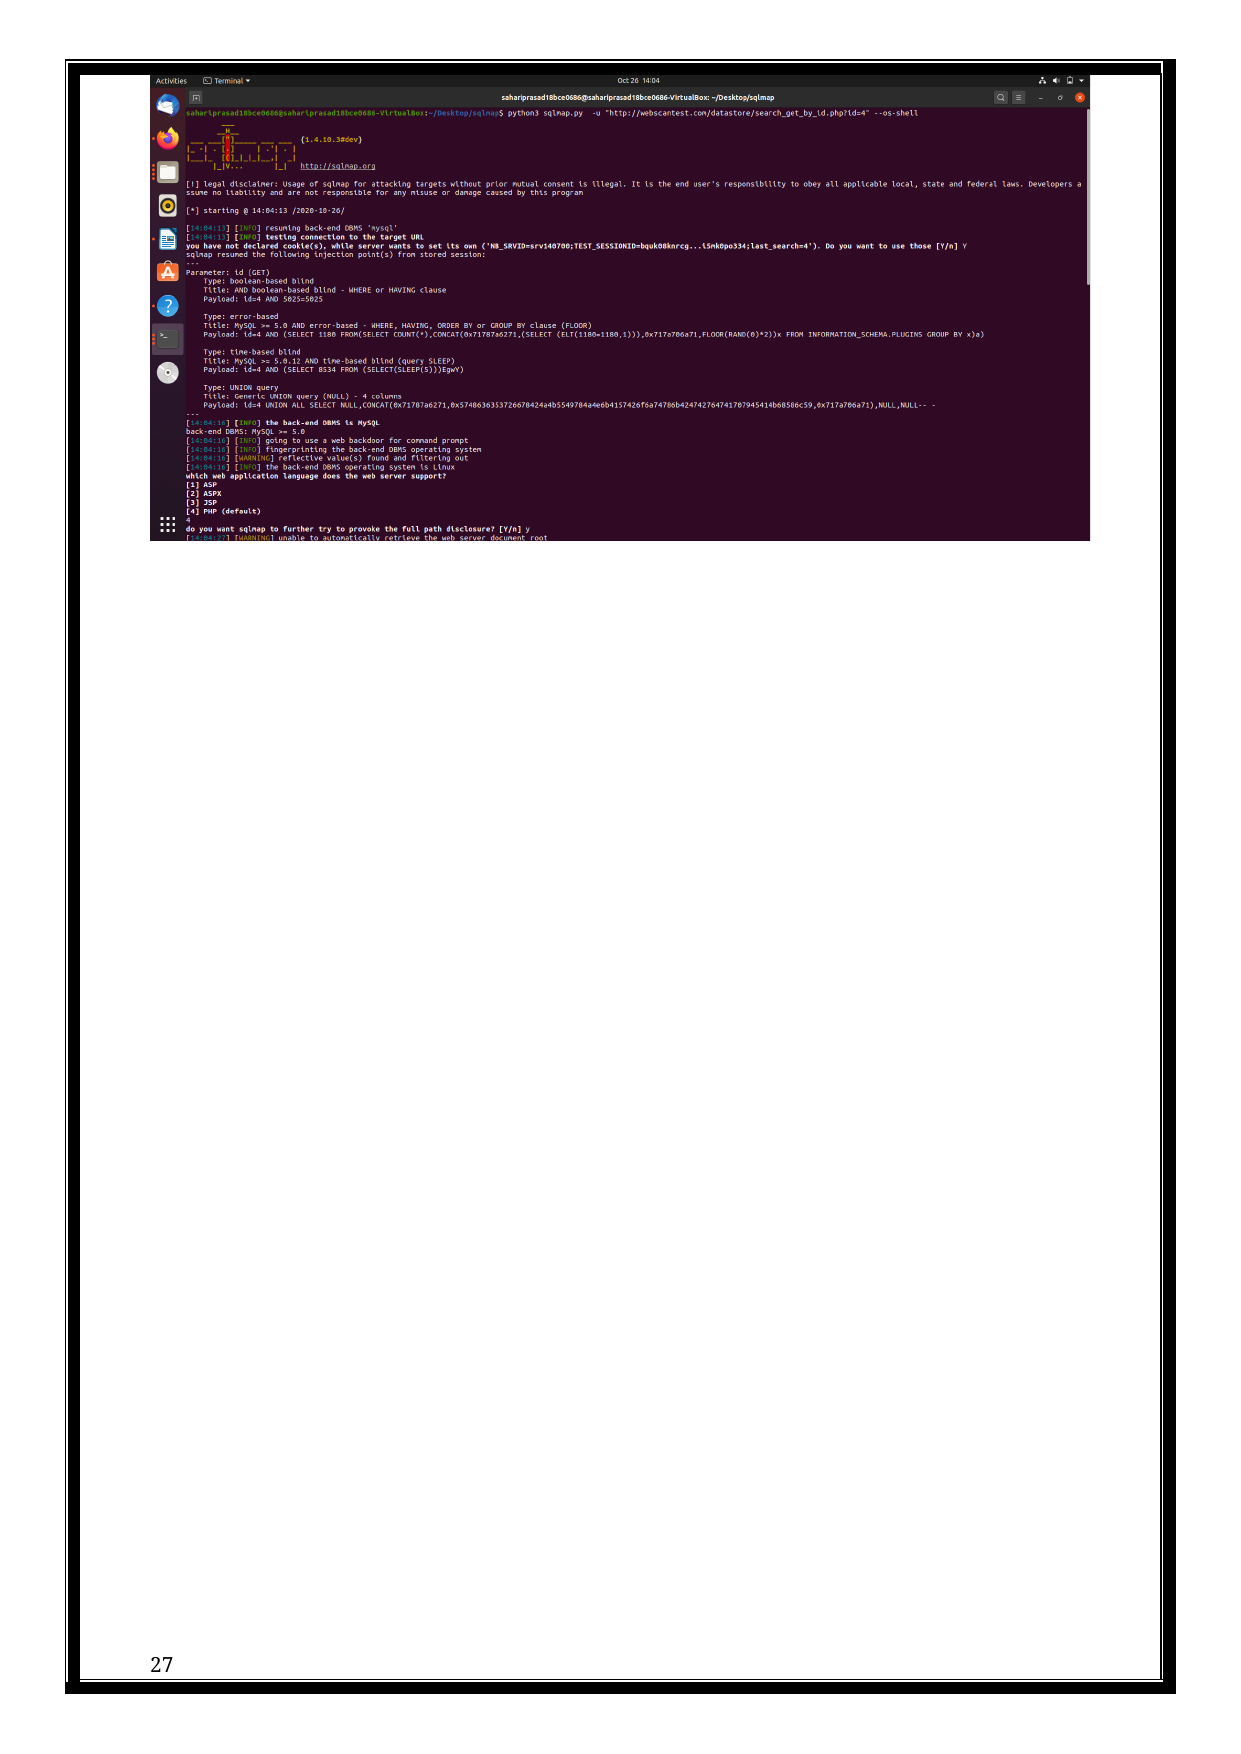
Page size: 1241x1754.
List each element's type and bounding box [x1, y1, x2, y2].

picture [150, 75, 1091, 541]
